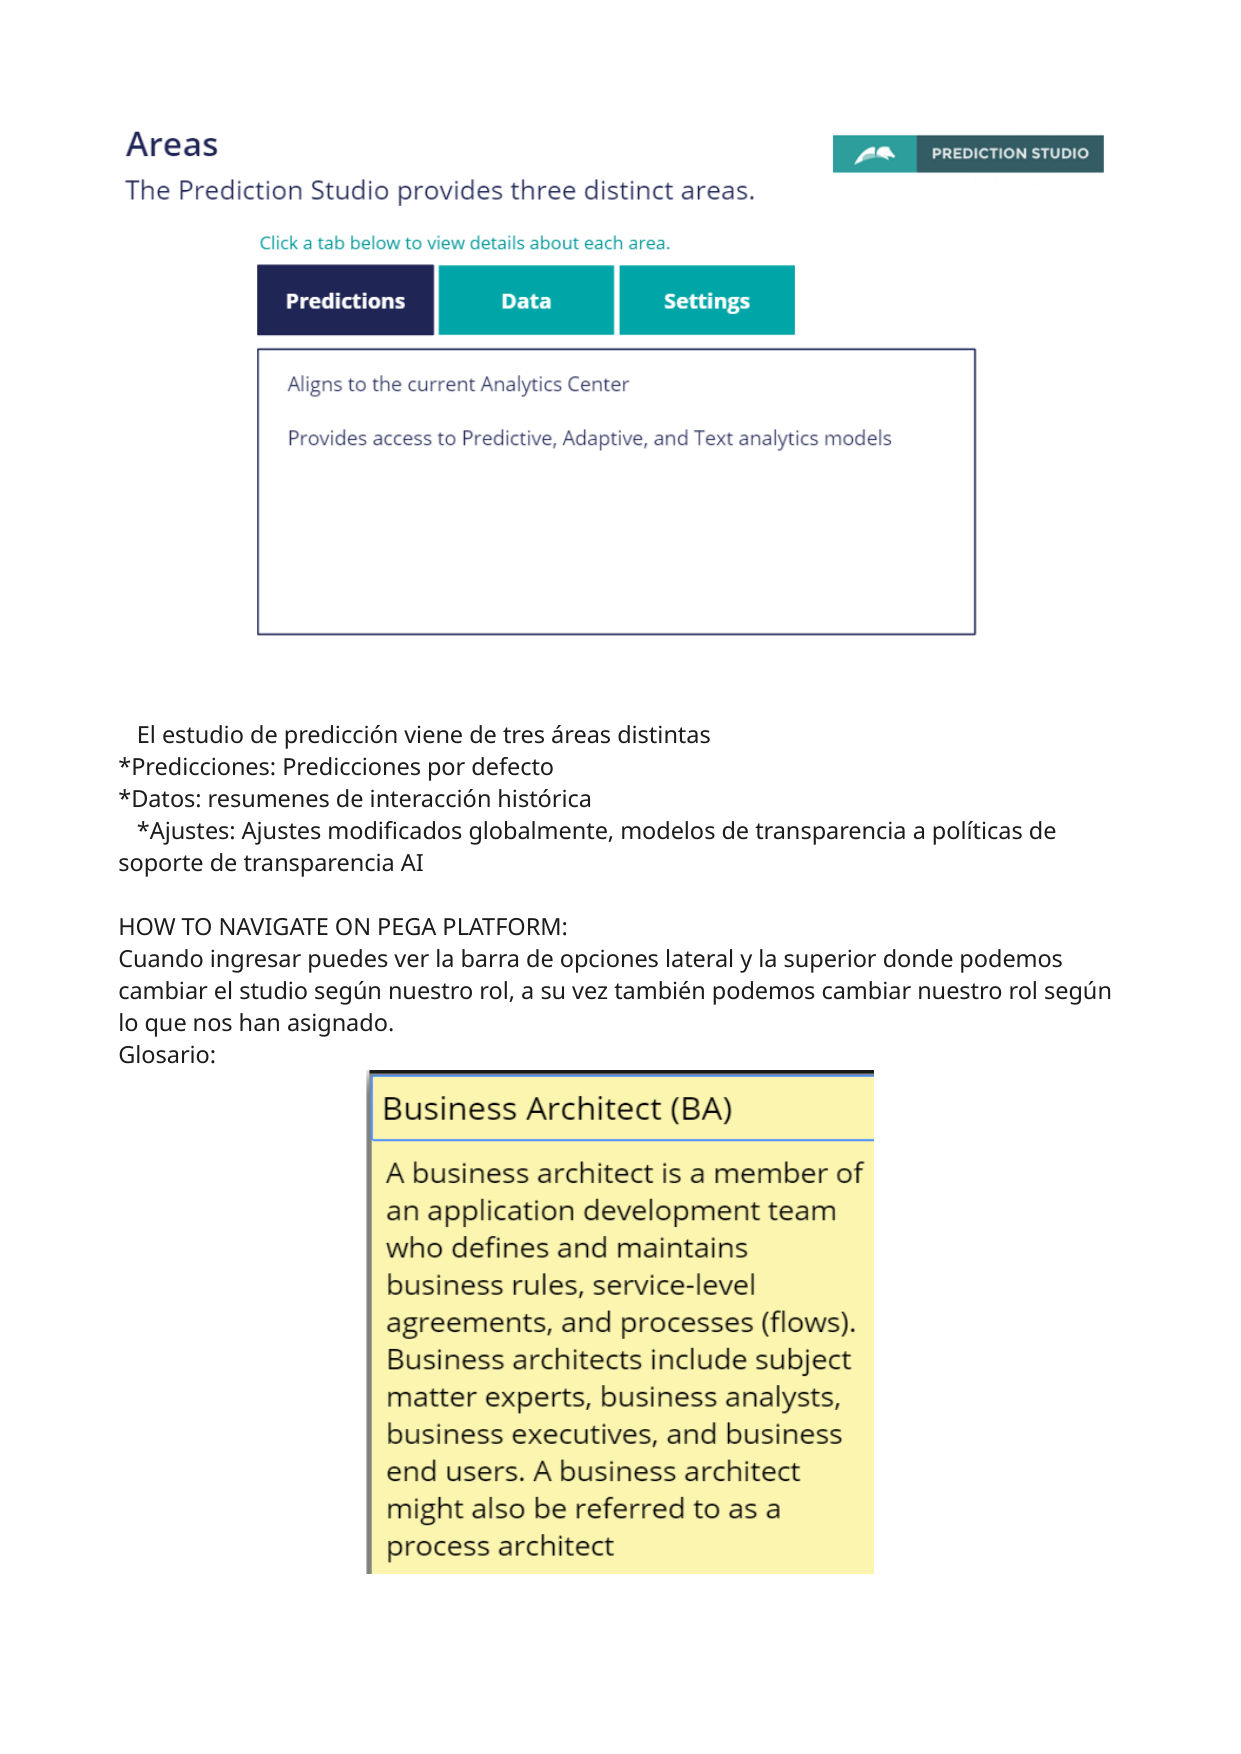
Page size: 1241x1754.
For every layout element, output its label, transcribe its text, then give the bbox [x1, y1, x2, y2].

text Cuando ingresar puedes ver la barra de opciones lateral y la superior donde podemos cambiar el studio según nuestro rol, a su vez también podemos cambiar nuestro rol según lo que nos han asignado. [118, 942, 1122, 1038]
text El estudio de predicción viene de tres áreas distintas *Predicciones: Predicciones por defecto *Datos: resumenes de interacción histórica *Ajustes: Ajustes modificados globalmente, modelos de transparencia a políticas de soporte de transparencia AI [118, 718, 1122, 878]
text Glosario: [118, 1038, 1122, 1070]
text HOW TO NAVIGATE ON PEGA PLATFORM: [118, 910, 1122, 942]
